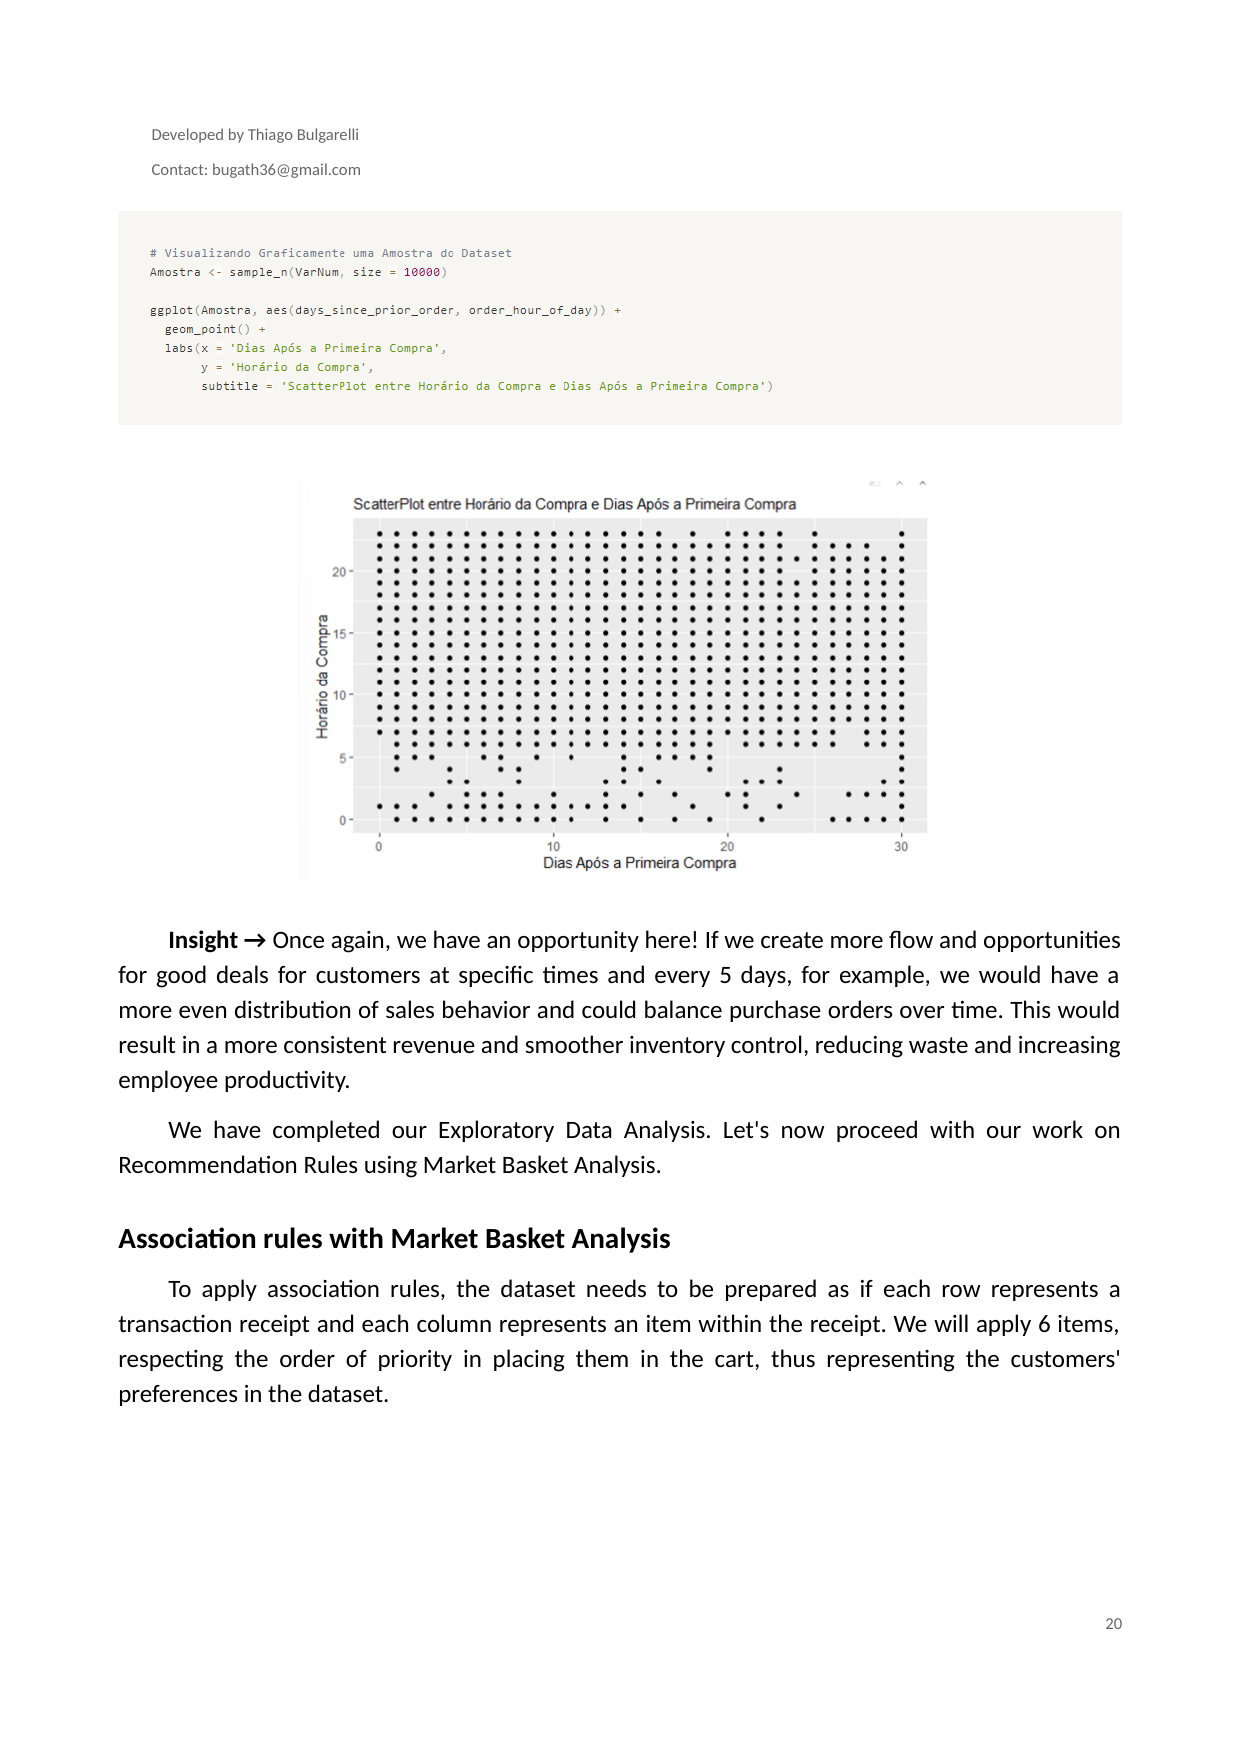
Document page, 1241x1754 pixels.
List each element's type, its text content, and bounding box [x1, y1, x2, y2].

picture [297, 478, 943, 881]
picture [118, 211, 1123, 425]
text To apply association rules, the dataset needs to be prepared as if each row represents a transaction receipt and each column represents an item within the receipt. We will apply 6 items, respecting the order of priority in placing them in the cart, thus representing the customers' preferences in the dataset. [118, 1273, 1122, 1409]
text We have completed our Exploratory Data Analysis. Let's now proceed with our work on Recommendation Rules using Market Basket Analysis. [118, 1114, 1122, 1180]
text Insight → Once again, we have an opportunity here! If we create more flow and opportunities for good deals for customers at specific times and every 5 days, for example, we would have a more even distribution of sales behavior and could balance purchase orders over time. This would result in a more consistent revenue and smoother inventory control, reducing waste and increasing employee productivity. [118, 925, 1122, 1095]
subtitle Association rules with Market Basket Analysis [118, 1220, 1122, 1255]
